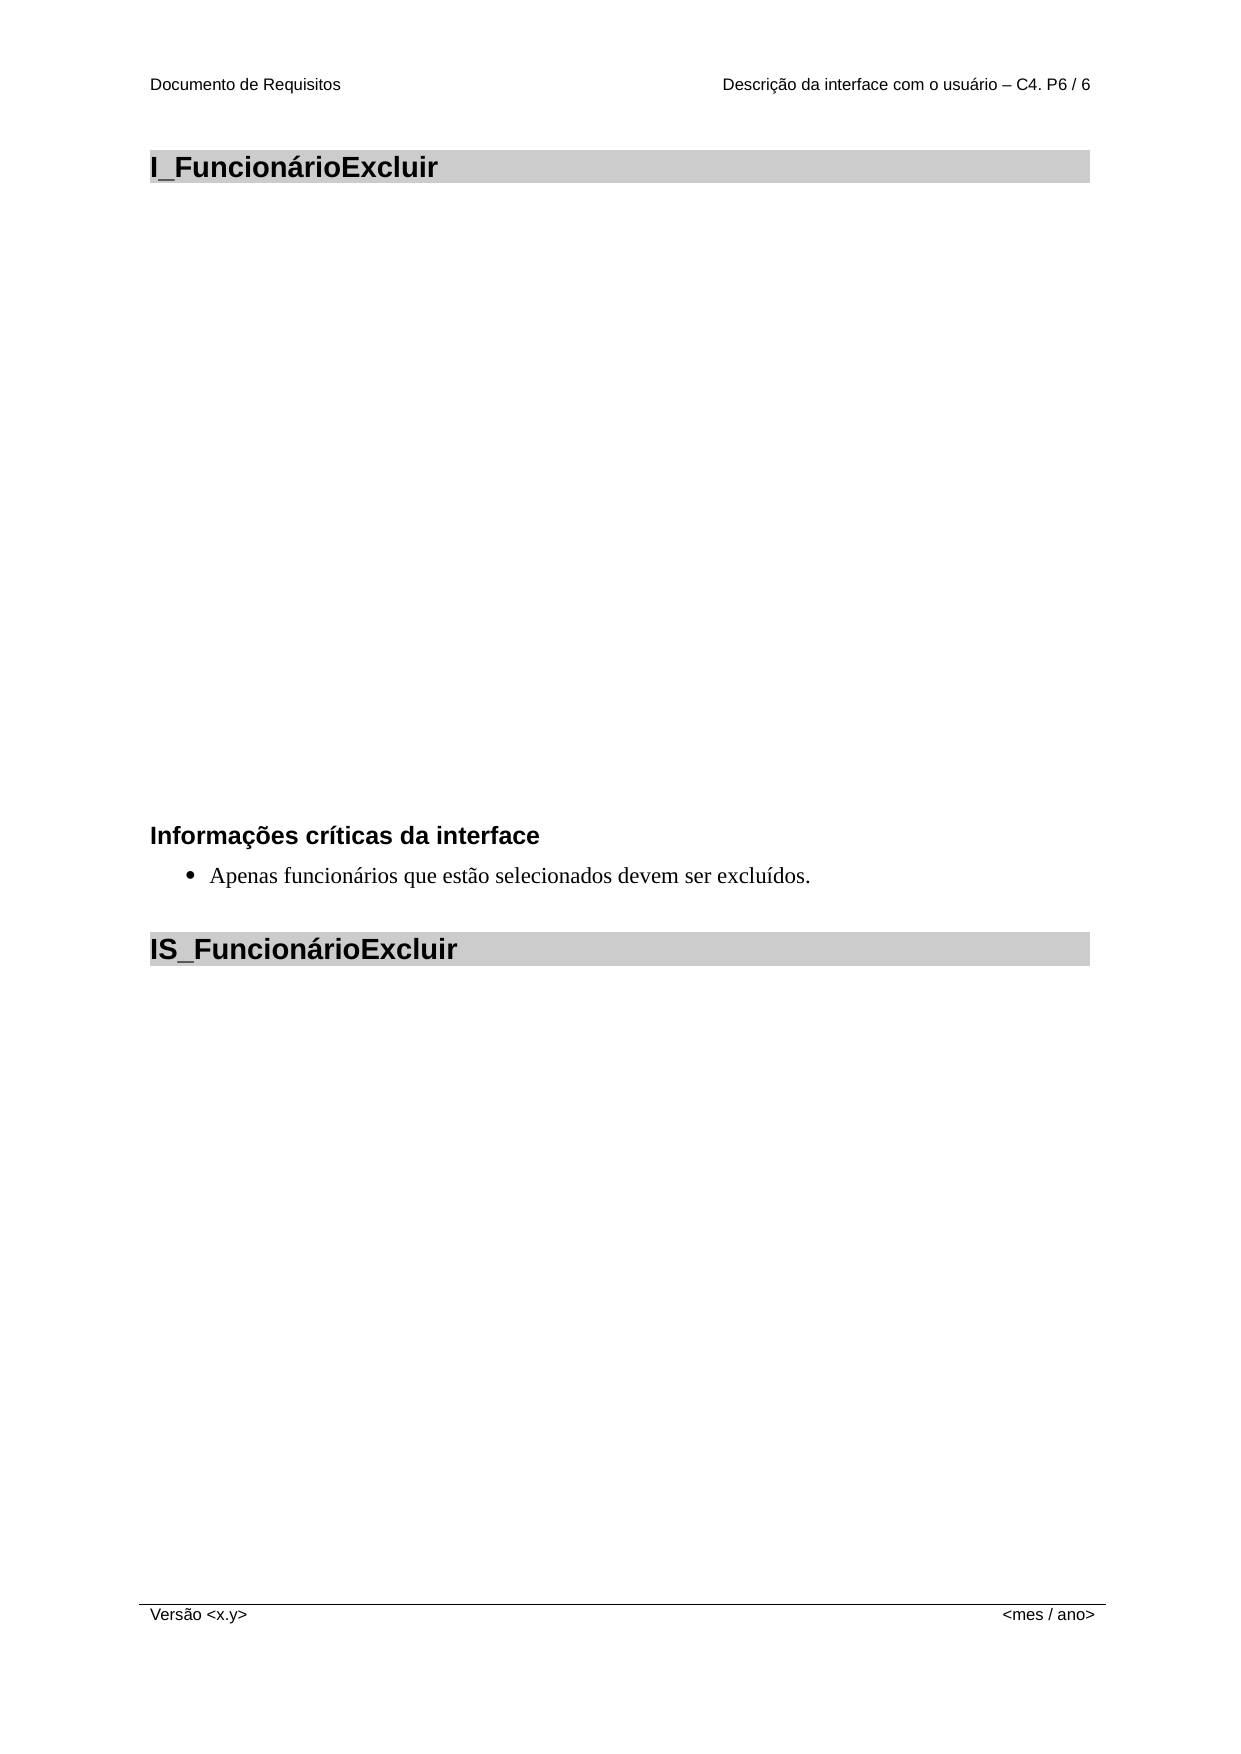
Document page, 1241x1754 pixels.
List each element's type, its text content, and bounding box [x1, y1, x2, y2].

subtitle I_FuncionárioExcluir [150, 150, 1090, 183]
subtitle Informações críticas da interface [150, 821, 1090, 850]
subtitle IS_FuncionárioExcluir [150, 932, 1090, 966]
list Apenas funcionários que estão selecionados devem ser excluídos. [186, 862, 1090, 889]
